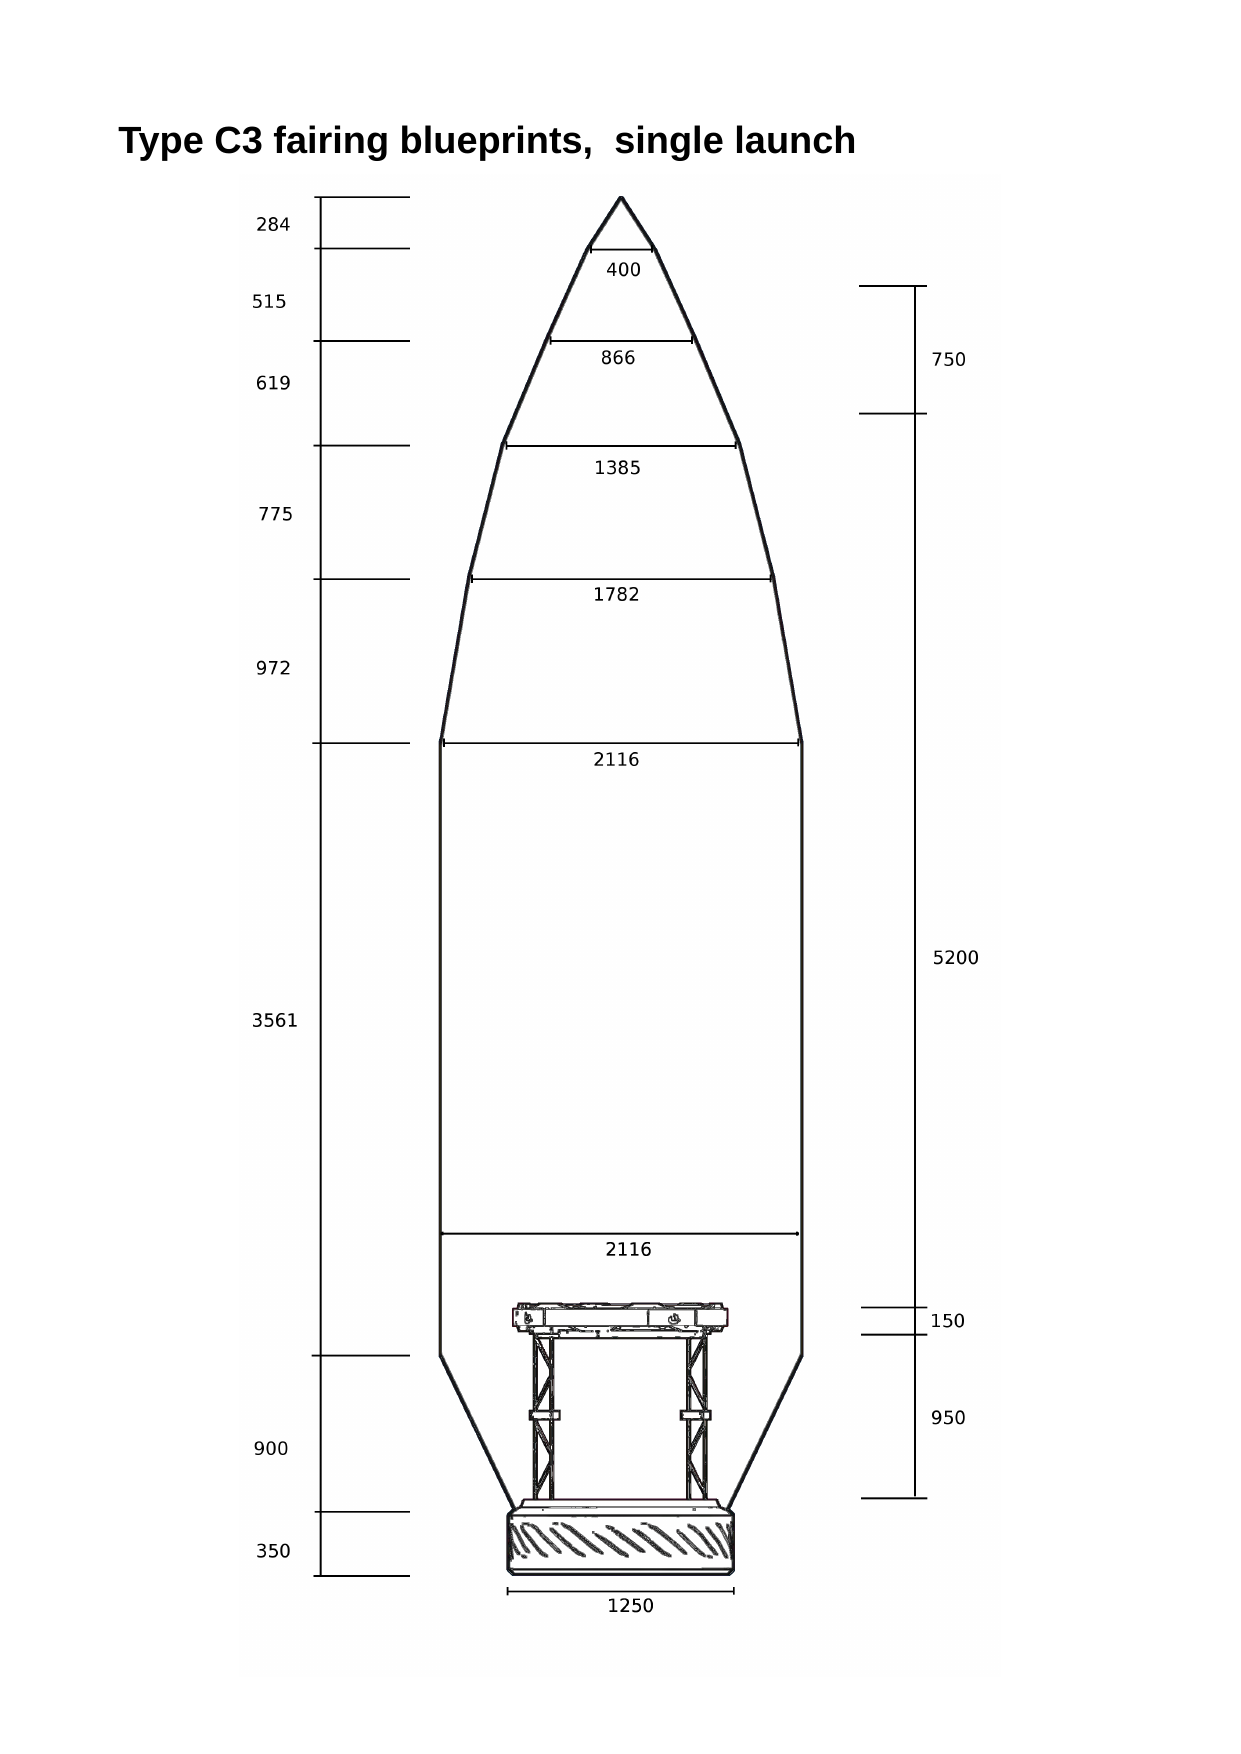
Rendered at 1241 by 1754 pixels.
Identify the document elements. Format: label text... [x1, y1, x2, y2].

subtitle Type C3 fairing blueprints, single launch [118, 118, 1122, 162]
picture [238, 174, 1002, 1677]
